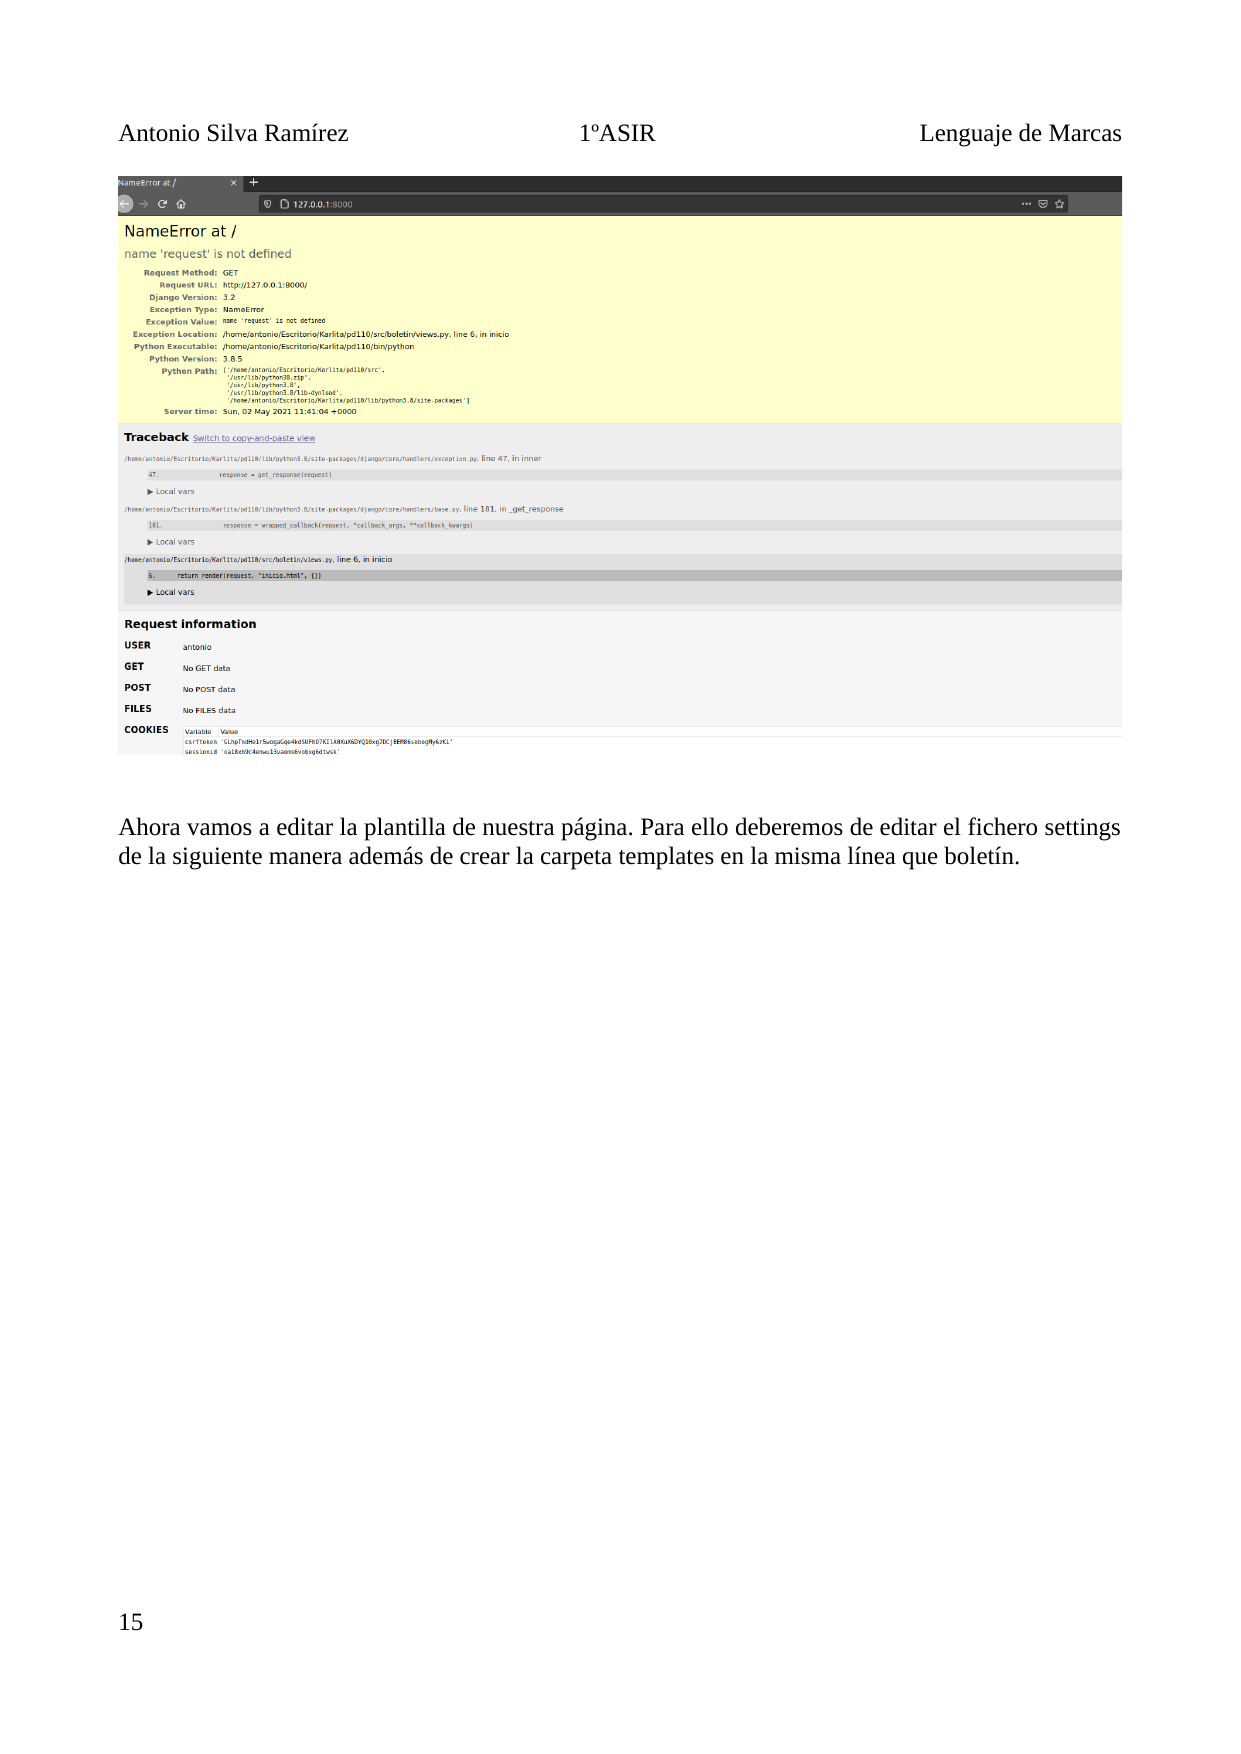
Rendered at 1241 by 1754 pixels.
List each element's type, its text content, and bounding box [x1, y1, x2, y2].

text Ahora vamos a editar la plantilla de nuestra página. Para ello deberemos de editar el fichero settings de la siguiente manera además de crear la carpeta templates en la misma línea que boletín. [118, 812, 1122, 870]
picture [118, 176, 1123, 755]
